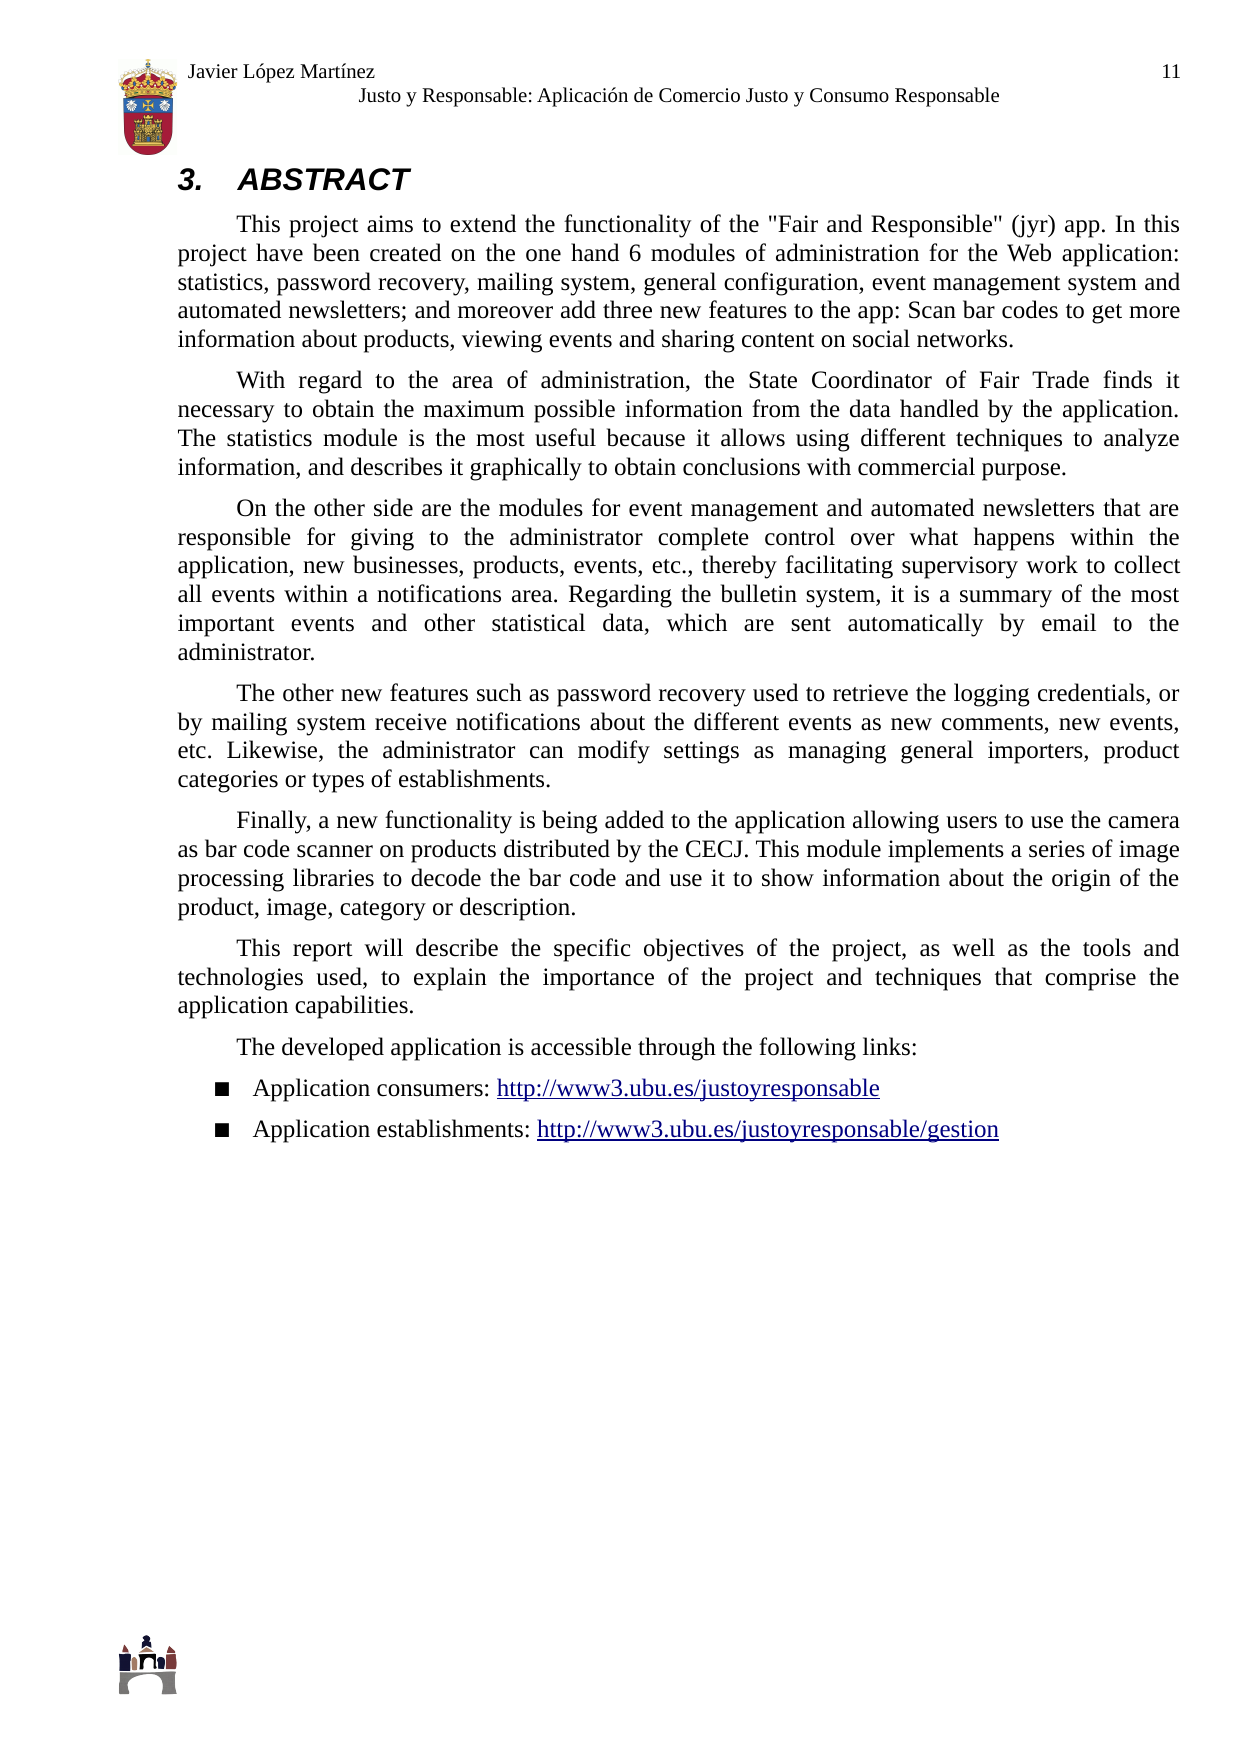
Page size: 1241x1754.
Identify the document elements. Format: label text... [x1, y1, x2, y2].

list Application consumers: http://www3.ubu.es/justoyresponsable [215, 1073, 1181, 1102]
text This project aims to extend the functionality of the "Fair and Responsible" (jyr) app. In this project have been created on the one hand 6 modules of administration for the Web application: statistics, password recovery, mailing system, general configuration, event management system and automated newsletters; and moreover add three new features to the app: Scan bar codes to get more information about products, viewing events and sharing content on social networks. [177, 209, 1181, 353]
text This report will describe the specific objectives of the project, as well as the tools and technologies used, to explain the importance of the project and techniques that comprise the application capabilities. [177, 933, 1181, 1019]
text On the other side are the modules for event management and automated newsletters that are responsible for giving to the administrator complete control over what happens within the application, new businesses, products, events, etc., thereby facilitating supervisory work to collect all events within a notifications area. Regarding the bulletin system, it is a summary of the most important events and other statistical data, which are sent automatically by email to the administrator. [177, 493, 1181, 665]
text The other new features such as password recovery used to retrieve the logging credentials, or by mailing system receive notifications about the different events as new comments, new events, etc. Likewise, the administrator can modify settings as managing general importers, product categories or types of establishments. [177, 678, 1181, 793]
picture [118, 59, 178, 155]
text Finally, a new functionality is being added to the application allowing users to use the camera as bar code scanner on products distributed by the CECJ. This module implements a series of image processing libraries to decode the bar code and use it to show information about the origin of the product, image, category or description. [177, 805, 1181, 920]
picture [118, 1634, 178, 1695]
text The developed application is accessible through the following links: [177, 1032, 1181, 1060]
text With regard to the area of administration, the State Coordinator of Fair Trade finds it necessary to obtain the maximum possible information from the data handled by the application. The statistics module is the most useful because it allows using different techniques to analyze information, and describes it graphically to obtain conclusions with commercial purpose. [177, 365, 1181, 480]
list Application establishments: http://www3.ubu.es/justoyresponsable/gestion [215, 1114, 1181, 1143]
subtitle ABSTRACT [177, 161, 1181, 197]
